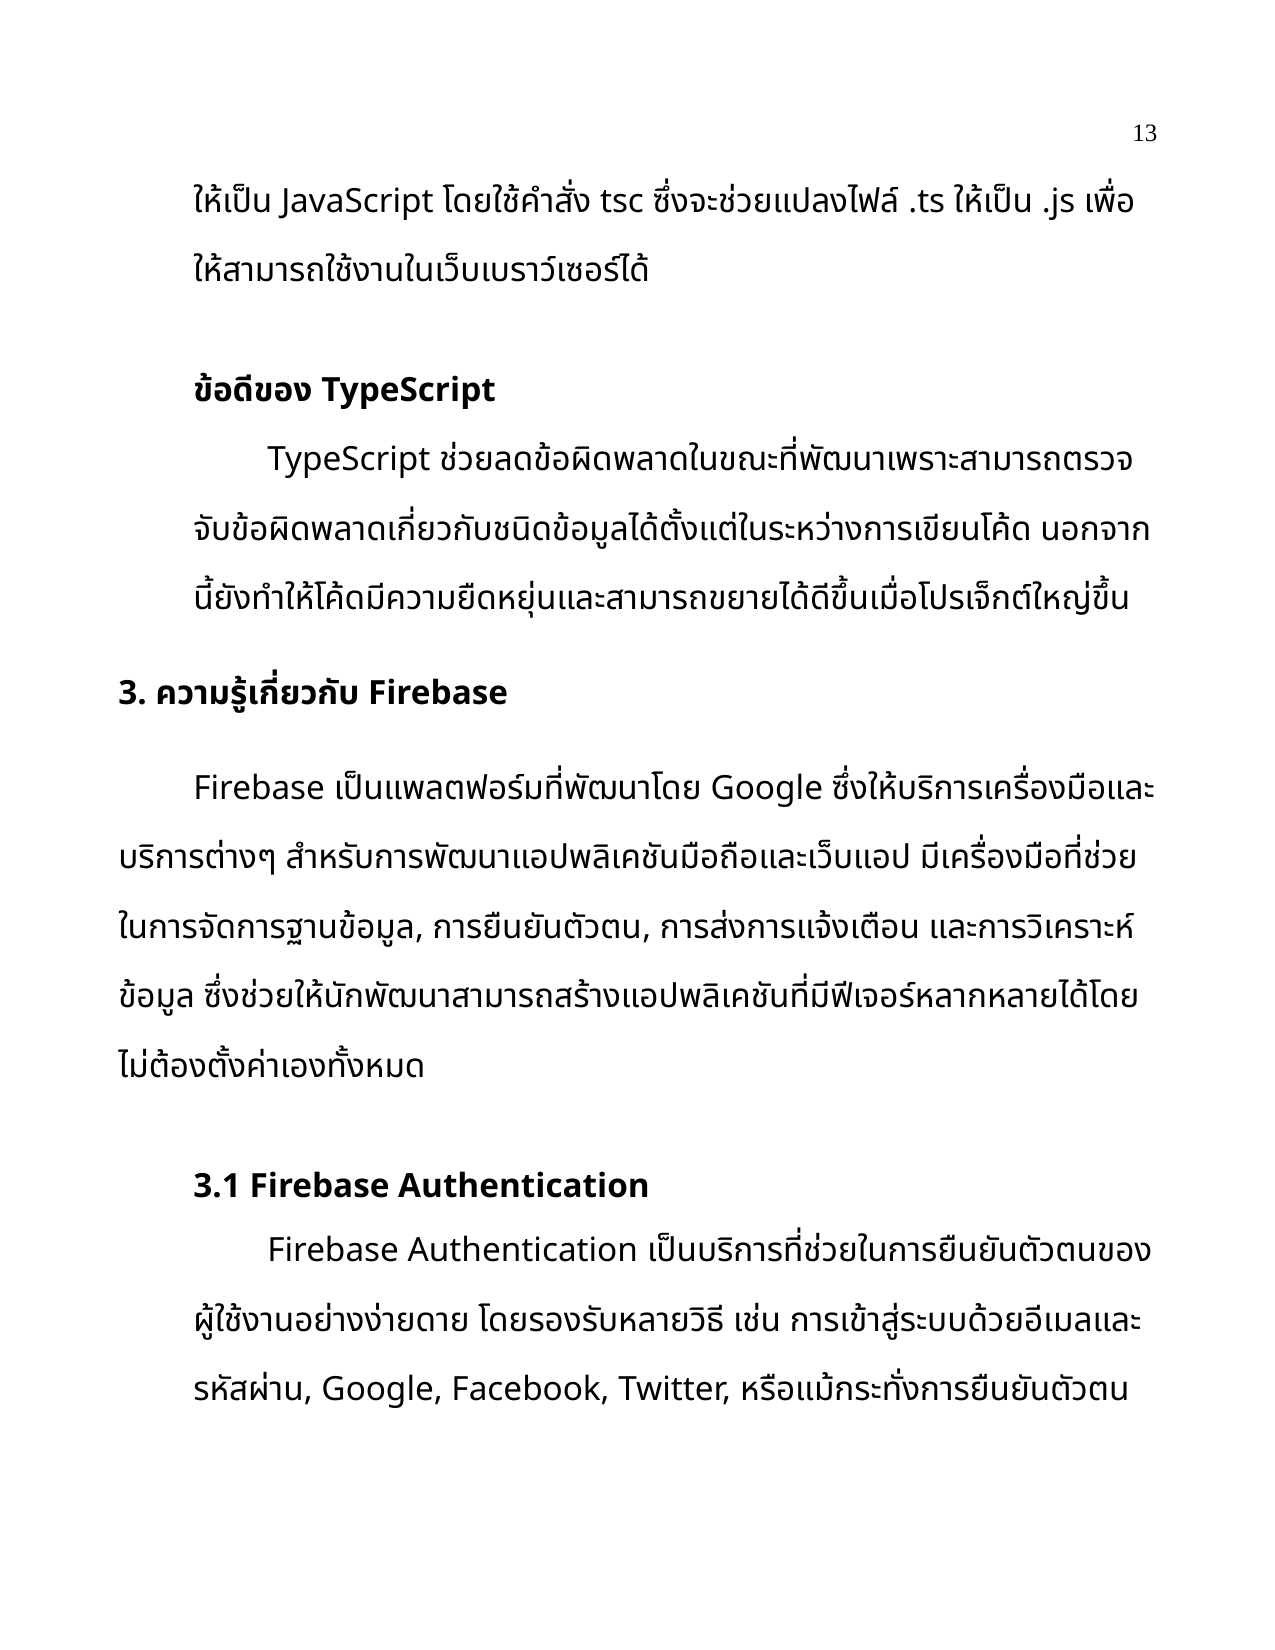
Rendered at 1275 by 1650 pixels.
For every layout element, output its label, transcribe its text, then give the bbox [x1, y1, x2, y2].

text ให้เป็น JavaScript โดยใช้คำสั่ง tsc ซึ่งจะช่วยแปลงไฟล์ .ts ให้เป็น .js เพื่อให้สามารถใช้งานในเว็บเบราว์เซอร์ได้ [193, 176, 1157, 296]
text ข้อดีของ TypeScript TypeScript ช่วยลดข้อผิดพลาดในขณะที่พัฒนาเพราะสามารถตรวจจับข้อผิดพลาดเกี่ยวกับชนิดข้อมูลได้ตั้งแต่ในระหว่างการเขียนโค้ด นอกจากนี้ยังทำให้โค้ดมีความยืดหยุ่นและสามารถขยายได้ดีขึ้นเมื่อโปรเจ็กต์ใหญ่ขึ้น [193, 366, 1157, 625]
text 3.1 Firebase Authentication Firebase Authentication เป็นบริการที่ช่วยในการยืนยันตัวตนของผู้ใช้งานอย่างง่ายดาย โดยรองรับหลายวิธี เช่น การเข้าสู่ระบบด้วยอีเมลและรหัสผ่าน, Google, Facebook, Twitter, หรือแม้กระทั่งการยืนยันตัวตน [193, 1161, 1157, 1416]
text Firebase เป็นแพลตฟอร์มที่พัฒนาโดย Google ซึ่งให้บริการเครื่องมือและบริการต่างๆ สำหรับการพัฒนาแอปพลิเคชันมือถือและเว็บแอป มีเครื่องมือที่ช่วยในการจัดการฐานข้อมูล, การยืนยันตัวตน, การส่งการแจ้งเตือน และการวิเคราะห์ข้อมูล ซึ่งช่วยให้นักพัฒนาสามารถสร้างแอปพลิเคชันที่มีฟีเจอร์หลากหลายได้โดยไม่ต้องตั้งค่าเองทั้งหมด [118, 764, 1157, 1092]
text 3. ความรู้เกี่ยวกับ Firebase [118, 669, 1157, 719]
